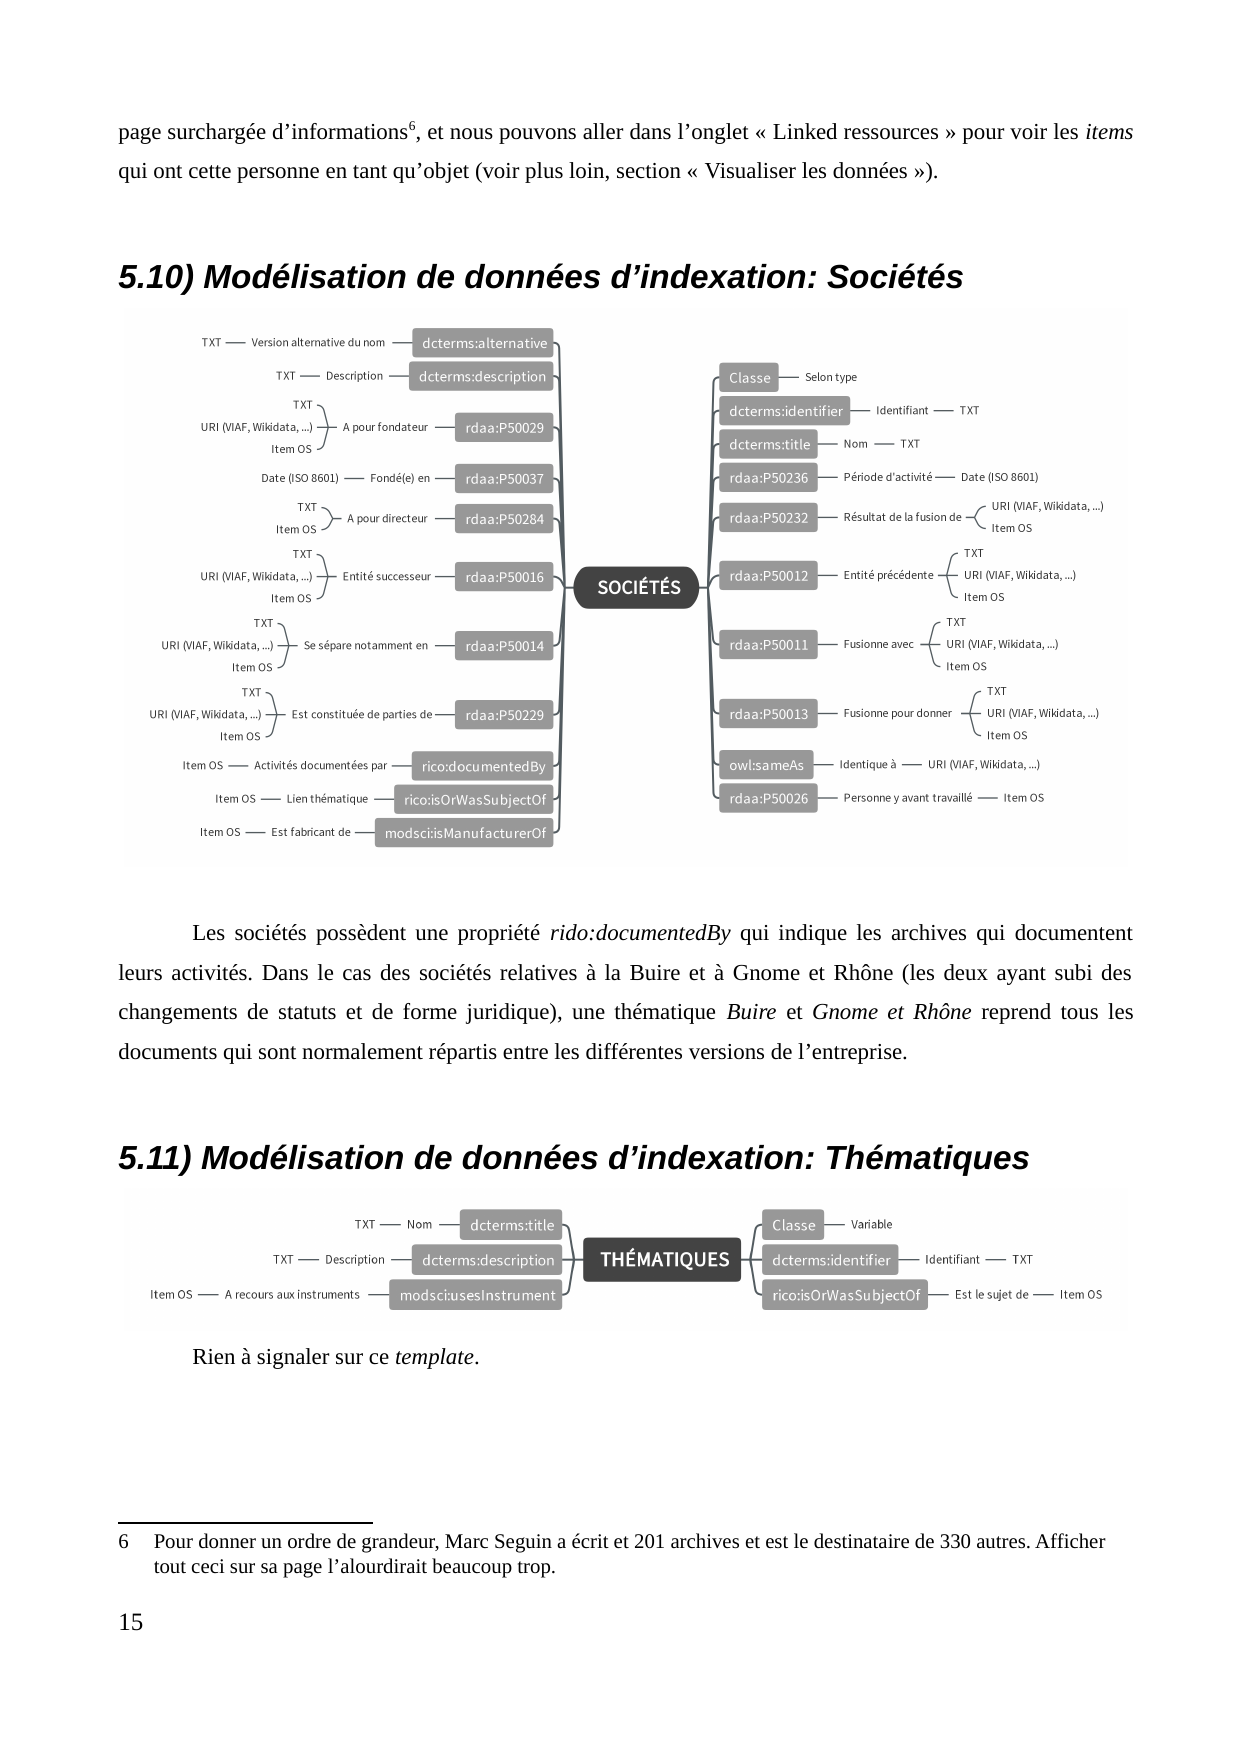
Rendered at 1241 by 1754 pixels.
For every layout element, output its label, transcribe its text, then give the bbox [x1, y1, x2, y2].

subtitle 5.11) Modélisation de données d’indexation: Thématiques [118, 1138, 1134, 1176]
picture [123, 1188, 1128, 1331]
text Les sociétés possèdent une propriété rido:documentedBy qui indique les archives qui documentent leurs activités. Dans le cas des sociétés relatives à la Buire et à Gnome et Rhône (les deux ayant subi des changements de statuts et de forme juridique), une thématique Buire et Gnome et Rhône reprend tous les documents qui sont normalement répartis entre les différentes versions de l’entreprise. [118, 919, 1134, 1064]
subtitle 5.10) Modélisation de données d’indexation: Sociétés [118, 257, 1134, 296]
picture [123, 308, 1128, 867]
text Rien à signaler sur ce template. [118, 1189, 1134, 1370]
text page surchargée d’informations, et nous pouvons aller dans l’onglet « Linked ressources » pour voir les items qui ont cette personne en tant qu’objet (voir plus loin, section « Visualiser les données »). [118, 118, 1134, 184]
text Pour donner un ordre de grandeur, Marc Seguin a écrit et 201 archives et est le destinataire de 330 autres. Afficher tout ceci sur sa page l’alourdirait beaucoup trop. [118, 1529, 1134, 1578]
